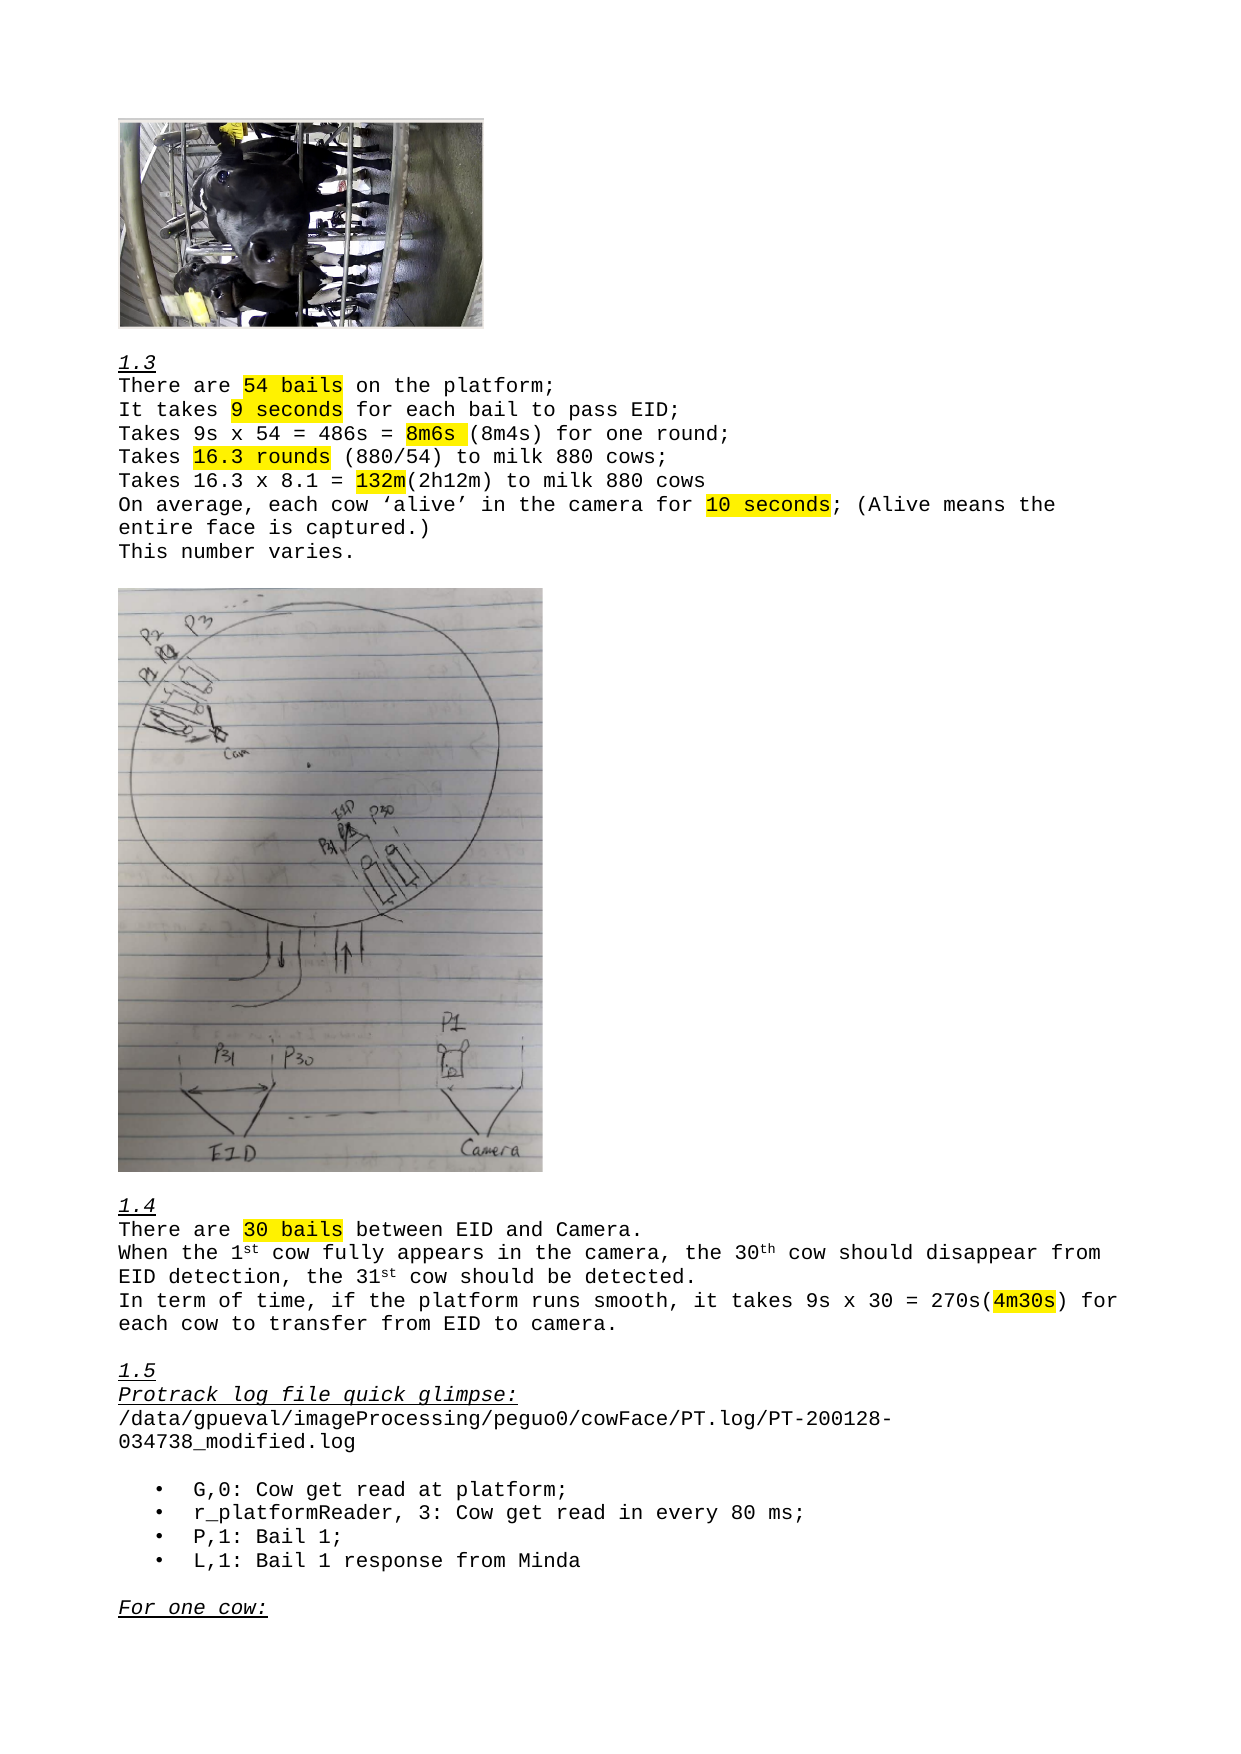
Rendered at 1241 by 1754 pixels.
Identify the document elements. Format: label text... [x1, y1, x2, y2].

text 1.3 [118, 352, 1122, 375]
list G,0: Cow get read at platform; [156, 1479, 1122, 1502]
picture [118, 588, 543, 1172]
text On average, each cow ‘alive’ in the camera for 10 seconds; (Alive means the entire face is captured.) [118, 494, 1122, 541]
list r_platformReader, 3: Cow get read in every 80 ms; [156, 1502, 1122, 1526]
text In term of time, if the platform runs smooth, it takes 9s x 30 = 270s(4m30s) for each cow to transfer from EID to camera. [118, 1289, 1122, 1337]
text When the 1st cow fully appears in the camera, the 30th cow should disappear from EID detection, the 31st cow should be detected. [118, 1242, 1122, 1289]
text There are 54 bails on the platform; [118, 375, 1122, 399]
text There are 30 bails between EID and Camera. [118, 1219, 1122, 1242]
text For one cow: [118, 1597, 1122, 1621]
text 1.4 [118, 1195, 1122, 1219]
text Takes 16.3 x 8.1 = 132m(2h12m) to milk 880 cows [118, 470, 1122, 494]
text /data/gpueval/imageProcessing/peguo0/cowFace/PT.log/PT-200128-034738_modified.log [118, 1408, 1122, 1455]
text Protrack log file quick glimpse: [118, 1384, 1122, 1408]
text It takes 9 seconds for each bail to pass EID; [118, 399, 1122, 423]
text This number varies. [118, 541, 1122, 564]
list P,1: Bail 1; [156, 1526, 1122, 1550]
text 1.5 [118, 1361, 1122, 1384]
picture [118, 118, 484, 329]
text Takes 9s x 54 = 486s = 8m6s (8m4s) for one round; [118, 423, 1122, 446]
list L,1: Bail 1 response from Minda [156, 1550, 1122, 1573]
text Takes 16.3 rounds (880/54) to milk 880 cows; [118, 446, 1122, 470]
